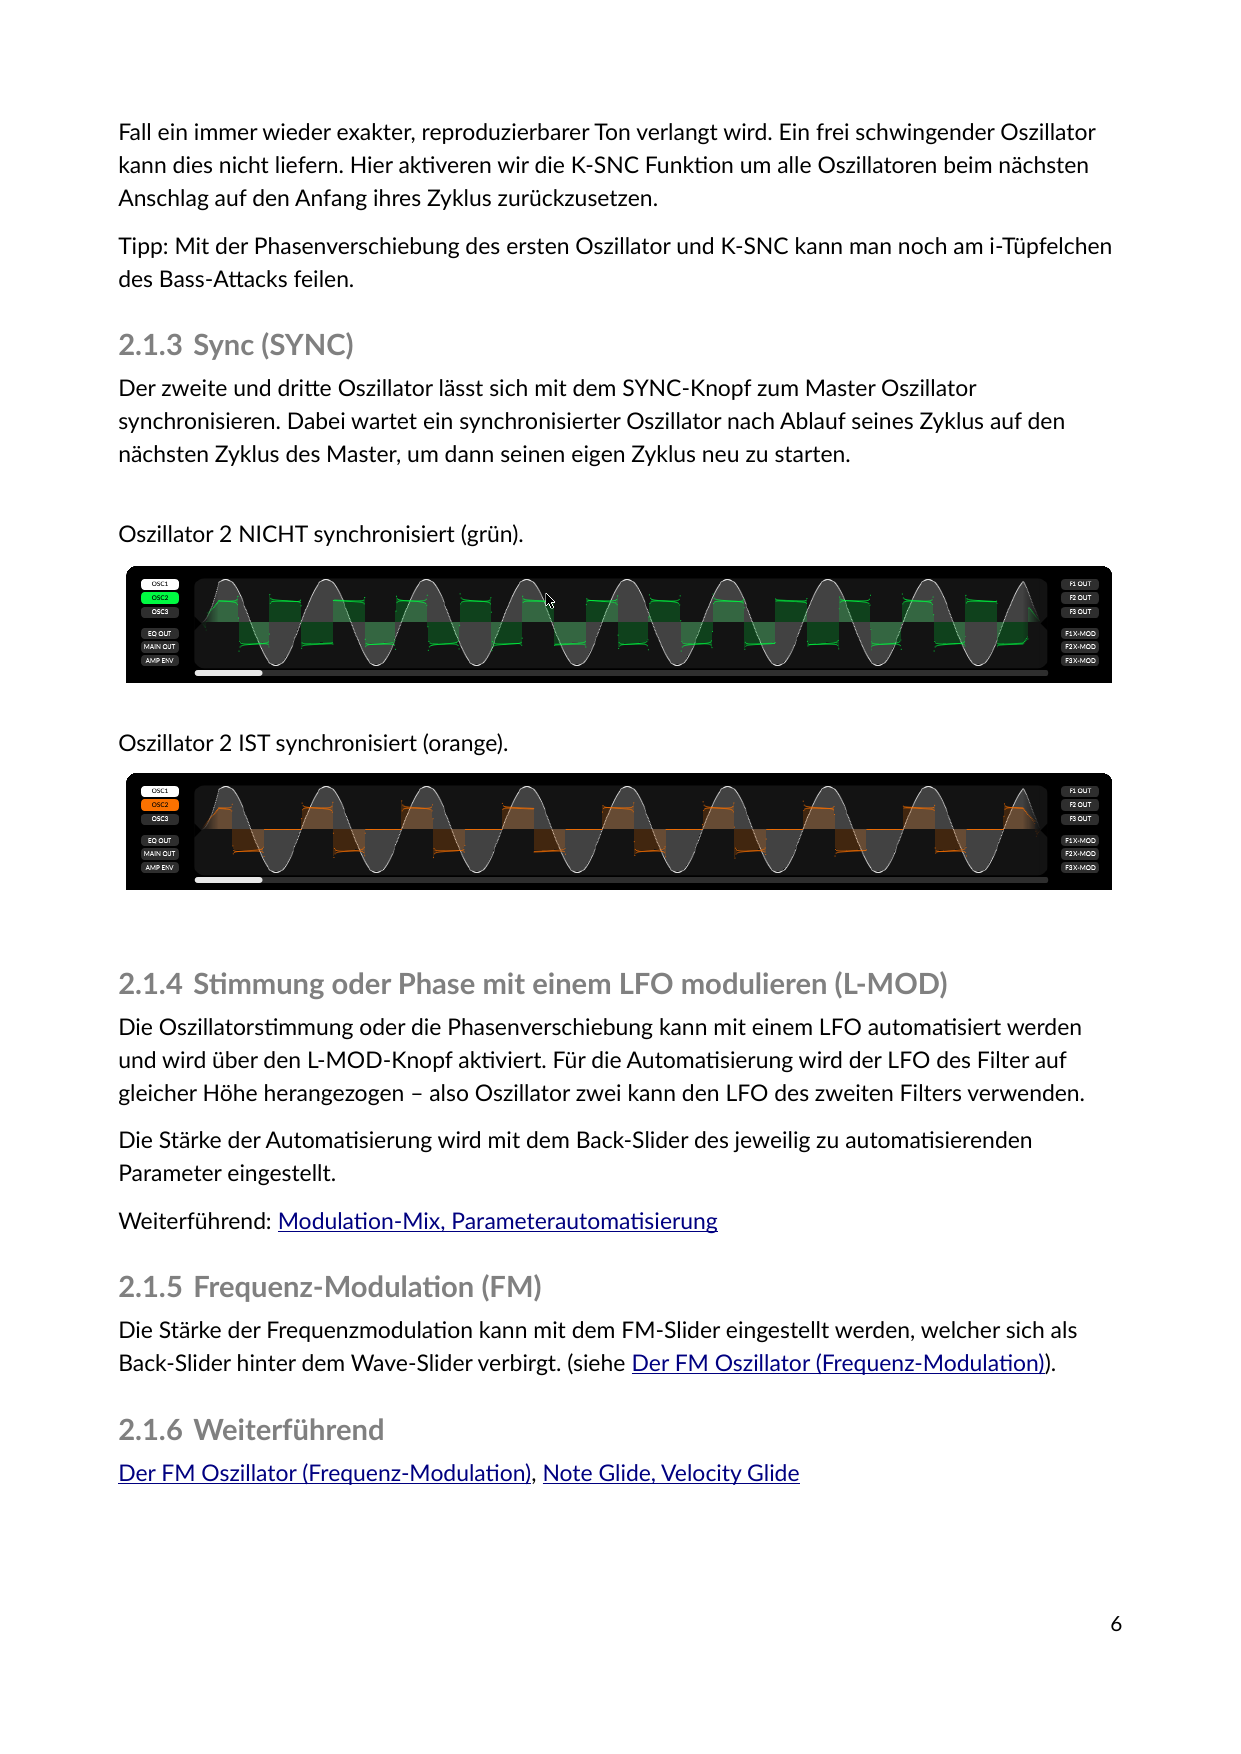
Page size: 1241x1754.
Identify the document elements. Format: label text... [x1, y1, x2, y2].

text Die Oszillatorstimmung oder die Phasenverschiebung kann mit einem LFO automatisiert werden und wird über den L-MOD-Knopf aktiviert. Für die Automatisierung wird der LFO des Filter auf gleicher Höhe herangezogen – also Oszillator zwei kann den LFO des zweiten Filters verwenden. [118, 1013, 1122, 1106]
subtitle Stimmung oder Phase mit einem LFO modulieren (L-MOD) [118, 966, 1122, 1001]
text Oszillator 2 NICHT synchronisiert (grün). [118, 520, 1122, 548]
text Tipp: Mit der Phasenverschiebung des ersten Oszillator und K-SNC kann man noch am i-Tüpfelchen des Bass-Attacks feilen. [118, 231, 1122, 292]
picture [118, 554, 1123, 691]
picture [118, 761, 1123, 898]
text Der FM Oszillator (Frequenz-Modulation), Note Glide, Velocity Glide [118, 1459, 1122, 1486]
text Die Stärke der Automatisierung wird mit dem Back-Slider des jeweilig zu automatisierenden Parameter eingestellt. [118, 1126, 1122, 1187]
text Oszillator 2 IST synchronisiert (orange). [118, 691, 1122, 757]
text Die Stärke der Frequenzmodulation kann mit dem FM-Slider eingestellt werden, welcher sich als Back-Slider hinter dem Wave-Slider verbirgt. (siehe Der FM Oszillator (Frequenz-Modulation)). [118, 1316, 1122, 1377]
text Der zweite und dritte Oszillator lässt sich mit dem SYNC-Knopf zum Master Oszillator synchronisieren. Dabei wartet ein synchronisierter Oszillator nach Ablauf seines Zyklus auf den nächsten Zyklus des Master, um dann seinen eigen Zyklus neu zu starten. [118, 374, 1122, 500]
subtitle Weiterführend [118, 1411, 1122, 1446]
text Weiterführend: Modulation-Mix, Parameterautomatisierung [118, 1207, 1122, 1234]
subtitle Frequenz-Modulation (FM) [118, 1269, 1122, 1304]
subtitle Sync (SYNC) [118, 326, 1122, 361]
text Fall ein immer wieder exakter, reproduzierbarer Ton verlangt wird. Ein frei schwingender Oszillator kann dies nicht liefern. Hier aktiveren wir die K-SNC Funktion um alle Oszillatoren beim nächsten Anschlag auf den Anfang ihres Zyklus zurückzusetzen. [118, 118, 1122, 211]
